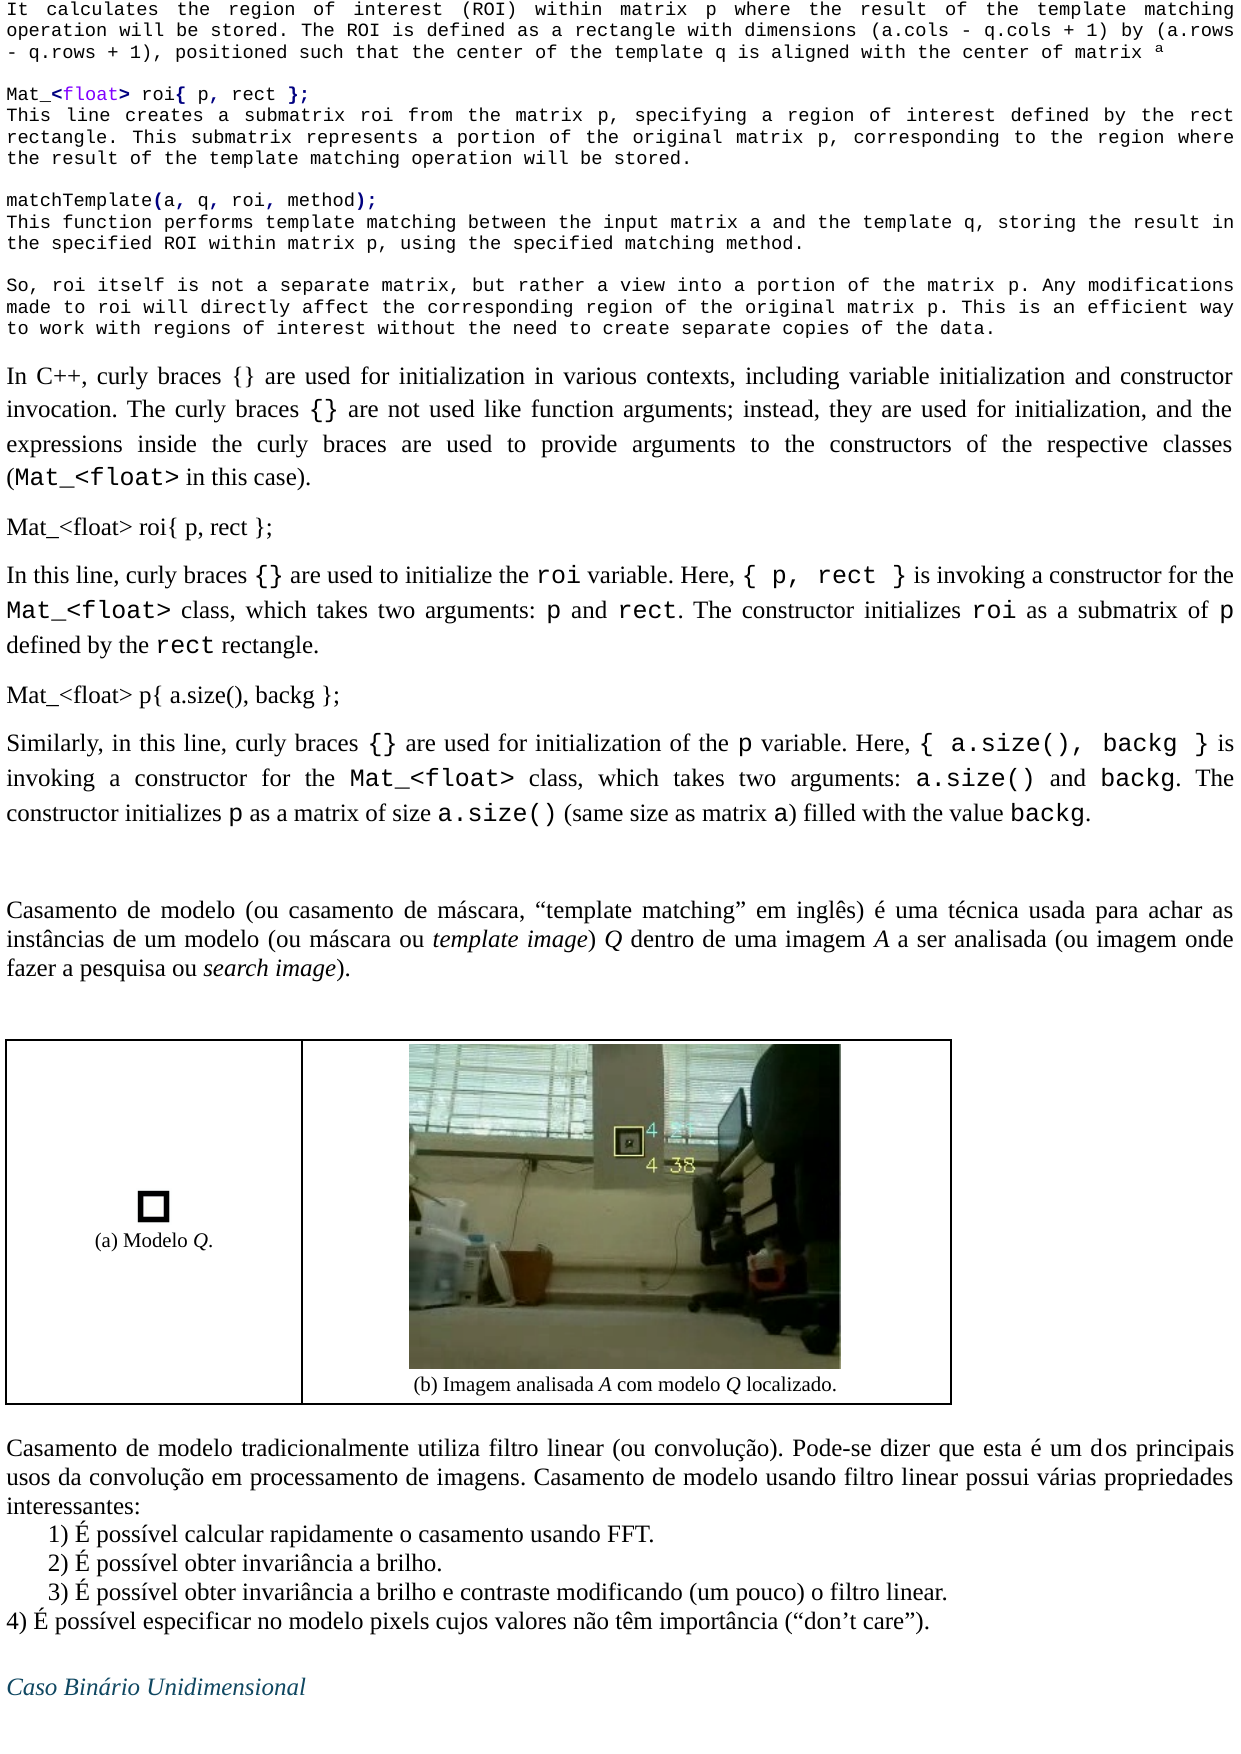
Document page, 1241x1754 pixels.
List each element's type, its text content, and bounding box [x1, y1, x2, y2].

table_header (b) Imagem analisada A com modelo Q localizado. [303, 1041, 950, 1402]
text 1) É possível calcular rapidamente o casamento usando FFT. [6, 1519, 1234, 1548]
text Casamento de modelo tradicionalmente utiliza filtro linear (ou convolução). Pode-se dizer que esta é um dos principais usos da convolução em processamento de imagens. Casamento de modelo usando filtro linear possui várias propriedades interessantes: [6, 1433, 1234, 1519]
text Mat_<float> roi{ p, rect }; [6, 512, 1234, 541]
subtitle Caso Binário Unidimensional [6, 1672, 1234, 1700]
text matchTemplate(a, q, roi, method); [6, 191, 1234, 212]
table_header (a) Modelo Q. [7, 1041, 301, 1402]
text In this line, curly braces {} are used to initialize the roi variable. Here, { p, rect } is invoking a constructor for the Mat_<float> class, which takes two arguments: p and rect. The constructor initializes roi as a submatrix of p defined by the rect rectangle. [6, 560, 1234, 661]
picture [409, 1044, 841, 1369]
text 4) É possível especificar no modelo pixels cujos valores não têm importância (“don’t care”). [6, 1606, 1234, 1634]
text 3) É possível obter invariância a brilho e contraste modificando (um pouco) o filtro linear. [6, 1577, 1234, 1606]
text 2) É possível obter invariância a brilho. [6, 1548, 1234, 1577]
text Mat_<float> p{ a.size(), backg }; [6, 680, 1234, 709]
text This function performs template matching between the input matrix a and the template q, storing the result in the specified ROI within matrix p, using the specified matching method. [6, 212, 1234, 255]
text Similarly, in this line, curly braces {} are used for initialization of the p variable. Here, { a.size(), backg } is invoking a constructor for the Mat_<float> class, which takes two arguments: a.size() and backg. The constructor initializes p as a matrix of size a.size() (same size as matrix a) filled with the value backg. [6, 728, 1234, 829]
text Casamento de modelo (ou casamento de máscara, “template matching” em inglês) é uma técnica usada para achar as instâncias de um modelo (ou máscara ou template image) Q dentro de uma imagem A a ser analisada (ou imagem onde fazer a pesquisa ou search image). [6, 896, 1234, 982]
text This line creates a submatrix roi from the matrix p, specifying a region of interest defined by the rect rectangle. This submatrix represents a portion of the original matrix p, corresponding to the region where the result of the template matching operation will be stored. [6, 106, 1234, 170]
text So, roi itself is not a separate matrix, but rather a view into a portion of the matrix p. Any modifications made to roi will directly affect the corresponding region of the original matrix p. This is an efficient way to work with regions of interest without the need to create separate copies of the data. [6, 276, 1234, 340]
text In C++, curly braces {} are used for initialization in various contexts, including variable initialization and constructor invocation. The curly braces {} are not used like function arguments; instead, they are used for initialization, and the expressions inside the curly braces are used to provide arguments to the constructors of the respective classes (Mat_<float> in this case). [6, 361, 1234, 493]
text Mat_<float> roi{ p, rect }; [6, 85, 1234, 106]
text It calculates the region of interest (ROI) within matrix p where the result of the template matching operation will be stored. The ROI is defined as a rectangle with dimensions (a.cols - q.cols + 1) by (a.rows - q.rows + 1), positioned such that the center of the template q is aligned with the center of matrix ª [6, 0, 1234, 64]
